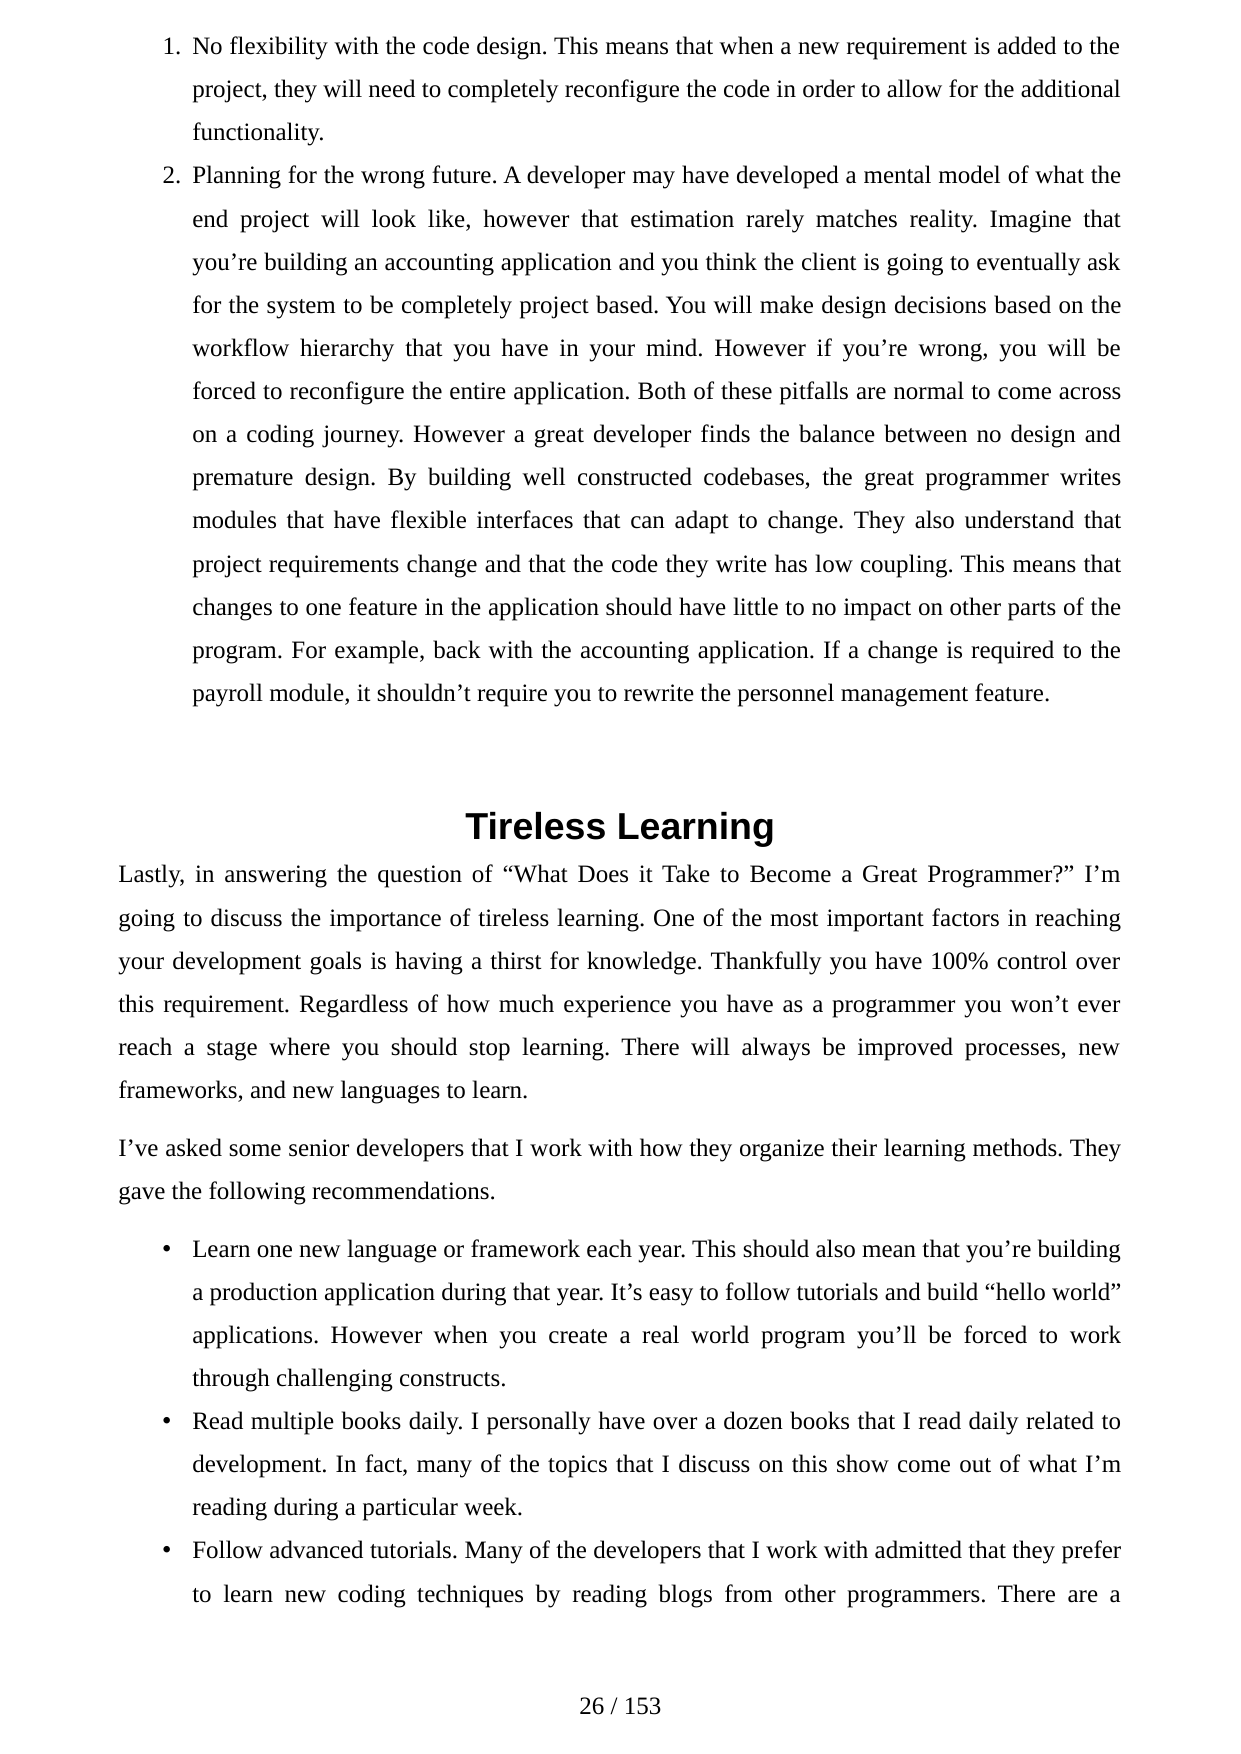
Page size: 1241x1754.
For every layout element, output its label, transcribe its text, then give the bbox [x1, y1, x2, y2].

list Learn one new language or framework each year. This should also mean that you’re building a production application during that year. It’s easy to follow tutorials and build “hello world” applications. However when you create a real world program you’ll be forced to work through challenging constructs. [162, 1234, 1122, 1392]
list Planning for the wrong future. A developer may have developed a mental model of what the end project will look like, however that estimation rarely matches reality. Imagine that you’re building an accounting application and you think the client is going to eventually ask for the system to be completely project based. You will make design decisions based on the workflow hierarchy that you have in your mind. However if you’re wrong, you will be forced to reconfigure the entire application. Both of these pitfalls are normal to come across on a coding journey. However a great developer finds the balance between no design and premature design. By building well constructed codebases, the great programmer writes modules that have flexible interfaces that can adapt to change. They also understand that project requirements change and that the code they write has low coupling. This means that changes to one feature in the application should have little to no impact on other parts of the program. For example, back with the accounting application. If a change is required to the payroll module, it shouldn’t require you to rewrite the personnel management feature. [162, 161, 1122, 707]
list Read multiple books daily. I personally have over a dozen books that I read daily related to development. In fact, many of the topics that I discuss on this show come out of what I’m reading during a particular week. [162, 1406, 1122, 1521]
text I’ve asked some senior developers that I work with how they organize their learning methods. They gave the following recommendations. [118, 1133, 1122, 1205]
list No flexibility with the code design. This means that when a new requirement is added to the project, they will need to completely reconfigure the code in order to allow for the additional functionality. [162, 31, 1122, 146]
subtitle Tireless Learning [118, 804, 1122, 847]
list Follow advanced tutorials. Many of the developers that I work with admitted that they prefer to learn new coding techniques by reading blogs from other programmers. There are a [162, 1536, 1122, 1607]
text Lastly, in answering the question of “What Does it Take to Become a Great Programmer?” I’m going to discuss the importance of tireless learning. One of the most important factors in reaching your development goals is having a thirst for knowledge. Thankfully you have 100% control over this requirement. Regardless of how much experience you have as a programmer you won’t ever reach a stage where you should stop learning. There will always be improved processes, new frameworks, and new languages to learn. [118, 859, 1122, 1104]
